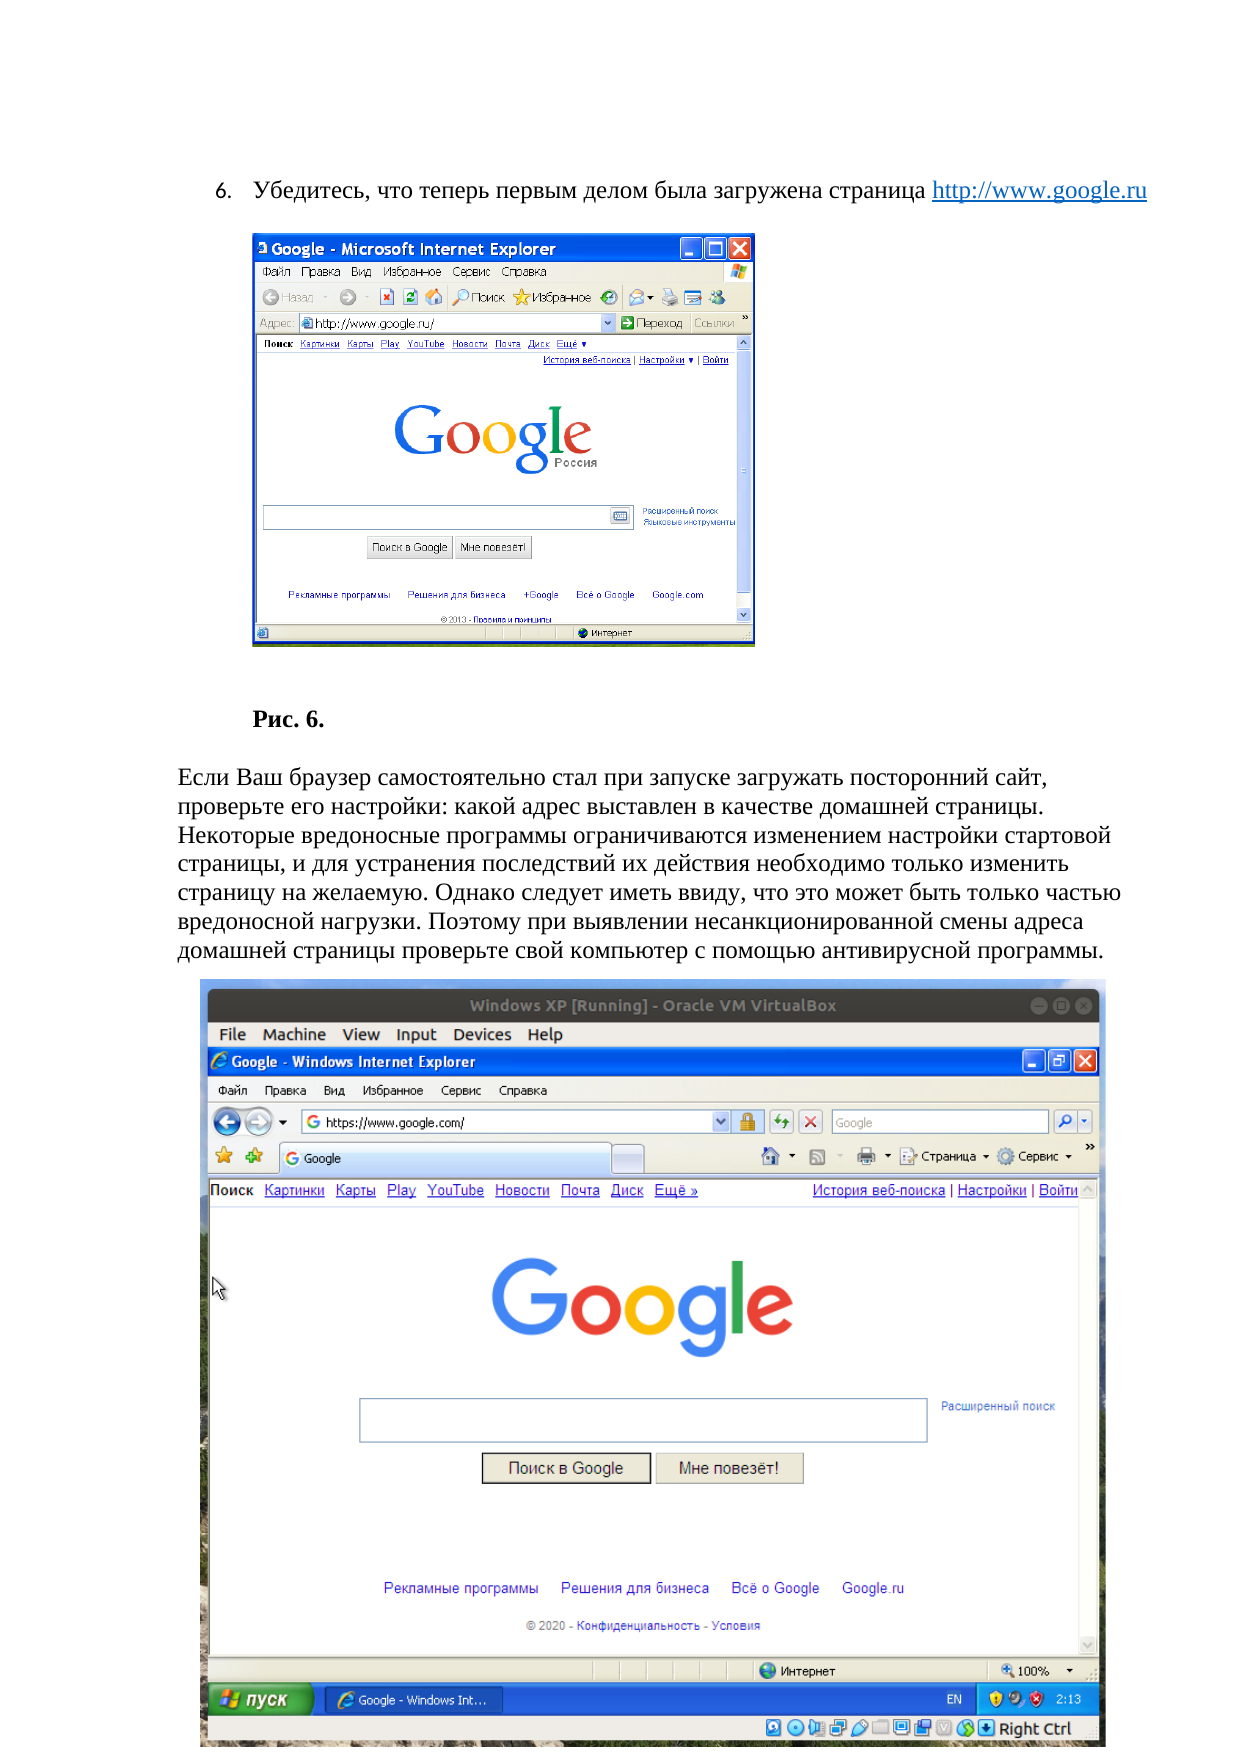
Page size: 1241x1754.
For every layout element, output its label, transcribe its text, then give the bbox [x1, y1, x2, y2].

picture [200, 979, 1106, 1747]
text Рис. 6. [252, 676, 1152, 733]
text Если Ваш браузер самостоятельно стал при запуске загружать посторонний сайт, проверьте его настройки: какой адрес выставлен в качестве домашней страницы. Некоторые вредоносные программы ограничиваются изменением настройки стартовой страницы, и для устранения последствий их действия необходимо только изменить страницу на желаемую. Однако следует иметь ввиду, что это может быть только частью вредоносной нагрузки. Поэтому при выявлении несанкционированной смены адреса домашней страницы проверьте свой компьютер с помощью антивирусной программы. [177, 762, 1152, 963]
list Убедитесь, что теперь первым делом была загружена страница http://www.google.ru [215, 175, 1152, 204]
picture [252, 233, 755, 647]
